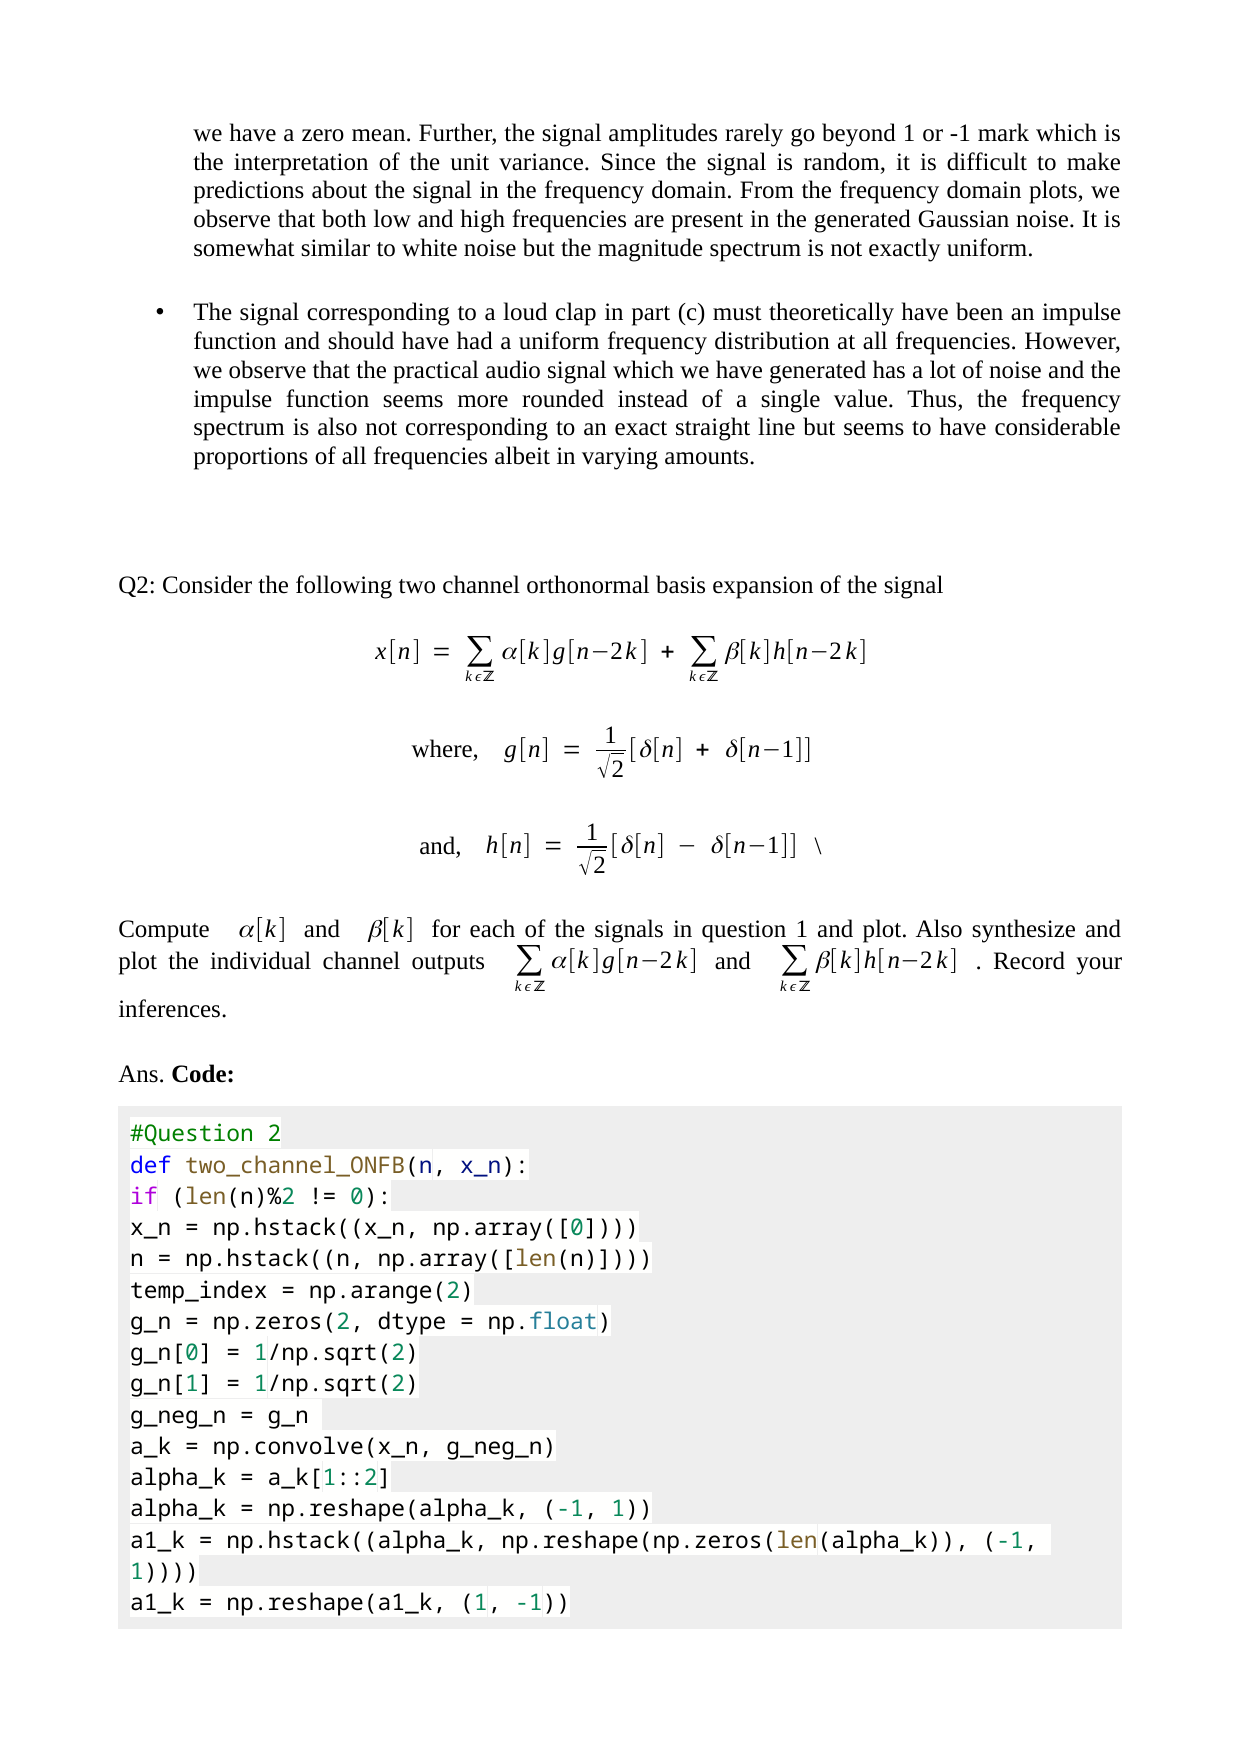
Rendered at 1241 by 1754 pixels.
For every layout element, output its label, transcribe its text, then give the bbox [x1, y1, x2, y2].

list The signal corresponding to a loud clap in part (c) must theoretically have been an impulse function and should have had a uniform frequency distribution at all frequencies. However, we observe that the practical audio signal which we have generated has a lot of noise and the impulse function seems more rounded instead of a single value. Thus, the frequency spectrum is also not corresponding to an exact straight line but seems to have considerable proportions of all frequencies albeit in varying amounts. [156, 297, 1122, 470]
text and, \ [118, 817, 1122, 878]
list we have a zero mean. Further, the signal amplitudes rarely go beyond 1 or -1 mark which is the interpretation of the unit variance. Since the signal is random, it is difficult to make predictions about the signal in the frequency domain. From the frequency domain plots, we observe that both low and high frequencies are present in the generated Gaussian noise. It is somewhat similar to white noise but the magnitude spectrum is not exactly uniform. [156, 118, 1122, 262]
text where, [118, 721, 1122, 782]
text Ans. Code: [118, 1059, 1122, 1088]
table_header #Question 2 def two_channel_ONFB(n, x_n): if (len(n)%2 != 0): x_n = np.hstack((x_n, np.array([0]))) n = np.hstack((n, np.array([len(n)]))) temp_index = np.arange(2) g_n = np.zeros(2, dtype = np.float) g_n[0] = 1/np.sqrt(2) g_n[1] = 1/np.sqrt(2) g_neg_n = g_n a_k = np.convolve(x_n, g_neg_n) alpha_k = a_k[1::2] alpha_k = np.reshape(alpha_k, (-1, 1)) a1_k = np.hstack((alpha_k, np.reshape(np.zeros(len(alpha_k)), (-1, 1)))) a1_k = np.reshape(a1_k, (1, -1)) [118, 1106, 1122, 1629]
text Q2: Consider the following two channel orthonormal basis expansion of the signal [118, 570, 1122, 599]
text Compute and for each of the signals in question 1 and plot. Also synthesize and plot the individual channel outputs and . Record your inferences. [118, 914, 1122, 1023]
